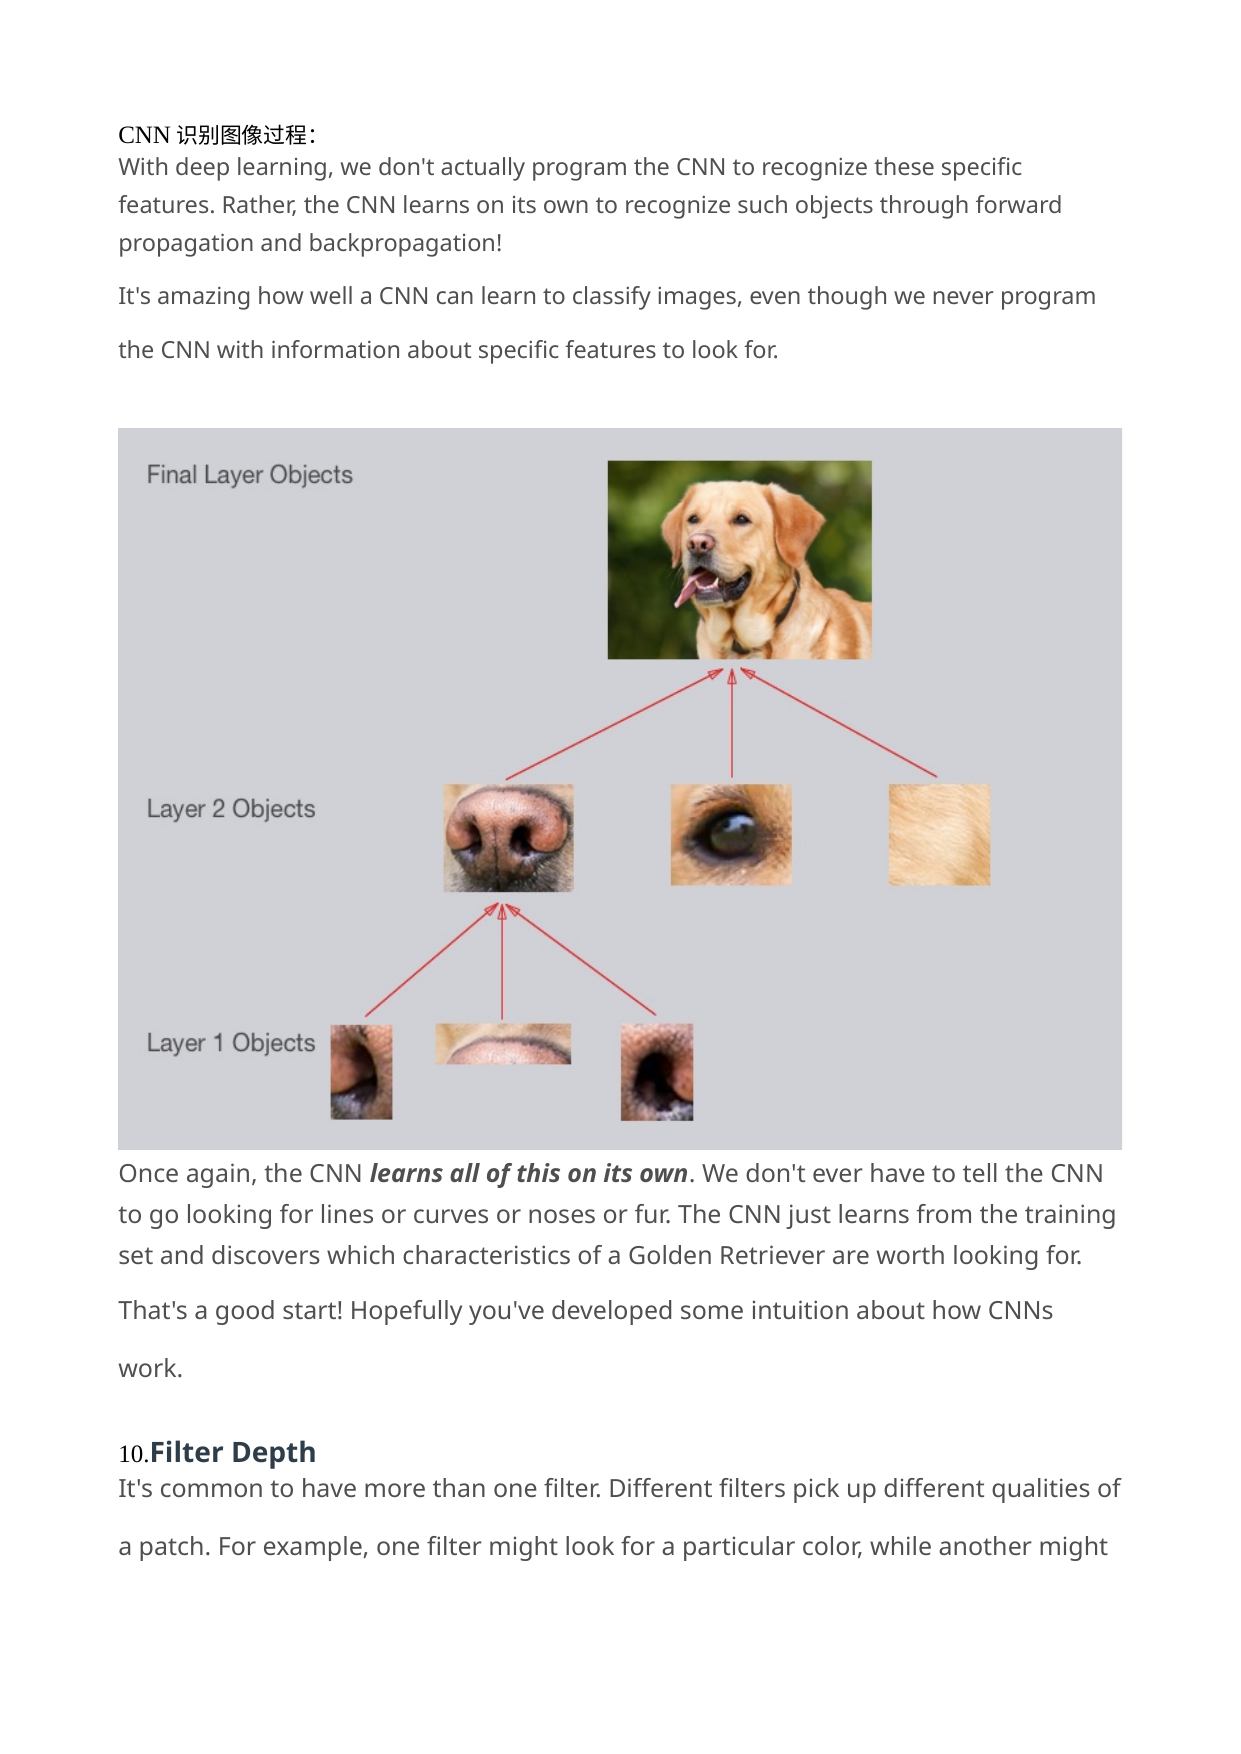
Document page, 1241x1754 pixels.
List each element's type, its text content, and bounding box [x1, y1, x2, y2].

text CNN识别图像过程： [118, 118, 1122, 150]
text That's a good start! Hopefully you've developed some intuition about how CNNs work. [118, 1293, 1122, 1385]
text It's amazing how well a CNN can learn to classify images, even though we never program the CNN with information about specific features to look for. [118, 279, 1122, 366]
text 10.Filter Depth [118, 1432, 1122, 1470]
text Once again, the CNN learns all of this on its own. We don't ever have to tell the CNN to go looking for lines or curves or noses or fur. The CNN just learns from the training set and discovers which characteristics of a Golden Retriever are worth looking for. [118, 1150, 1122, 1272]
text It's common to have more than one filter. Different filters pick up different qualities of a patch. For example, one filter might look for a particular color, while another might [118, 1470, 1122, 1562]
picture [118, 428, 1123, 1150]
text With deep learning, we don't actually program the CNN to recognize these specific features. Rather, the CNN learns on its own to recognize such objects through forward propagation and backpropagation! [118, 150, 1122, 258]
